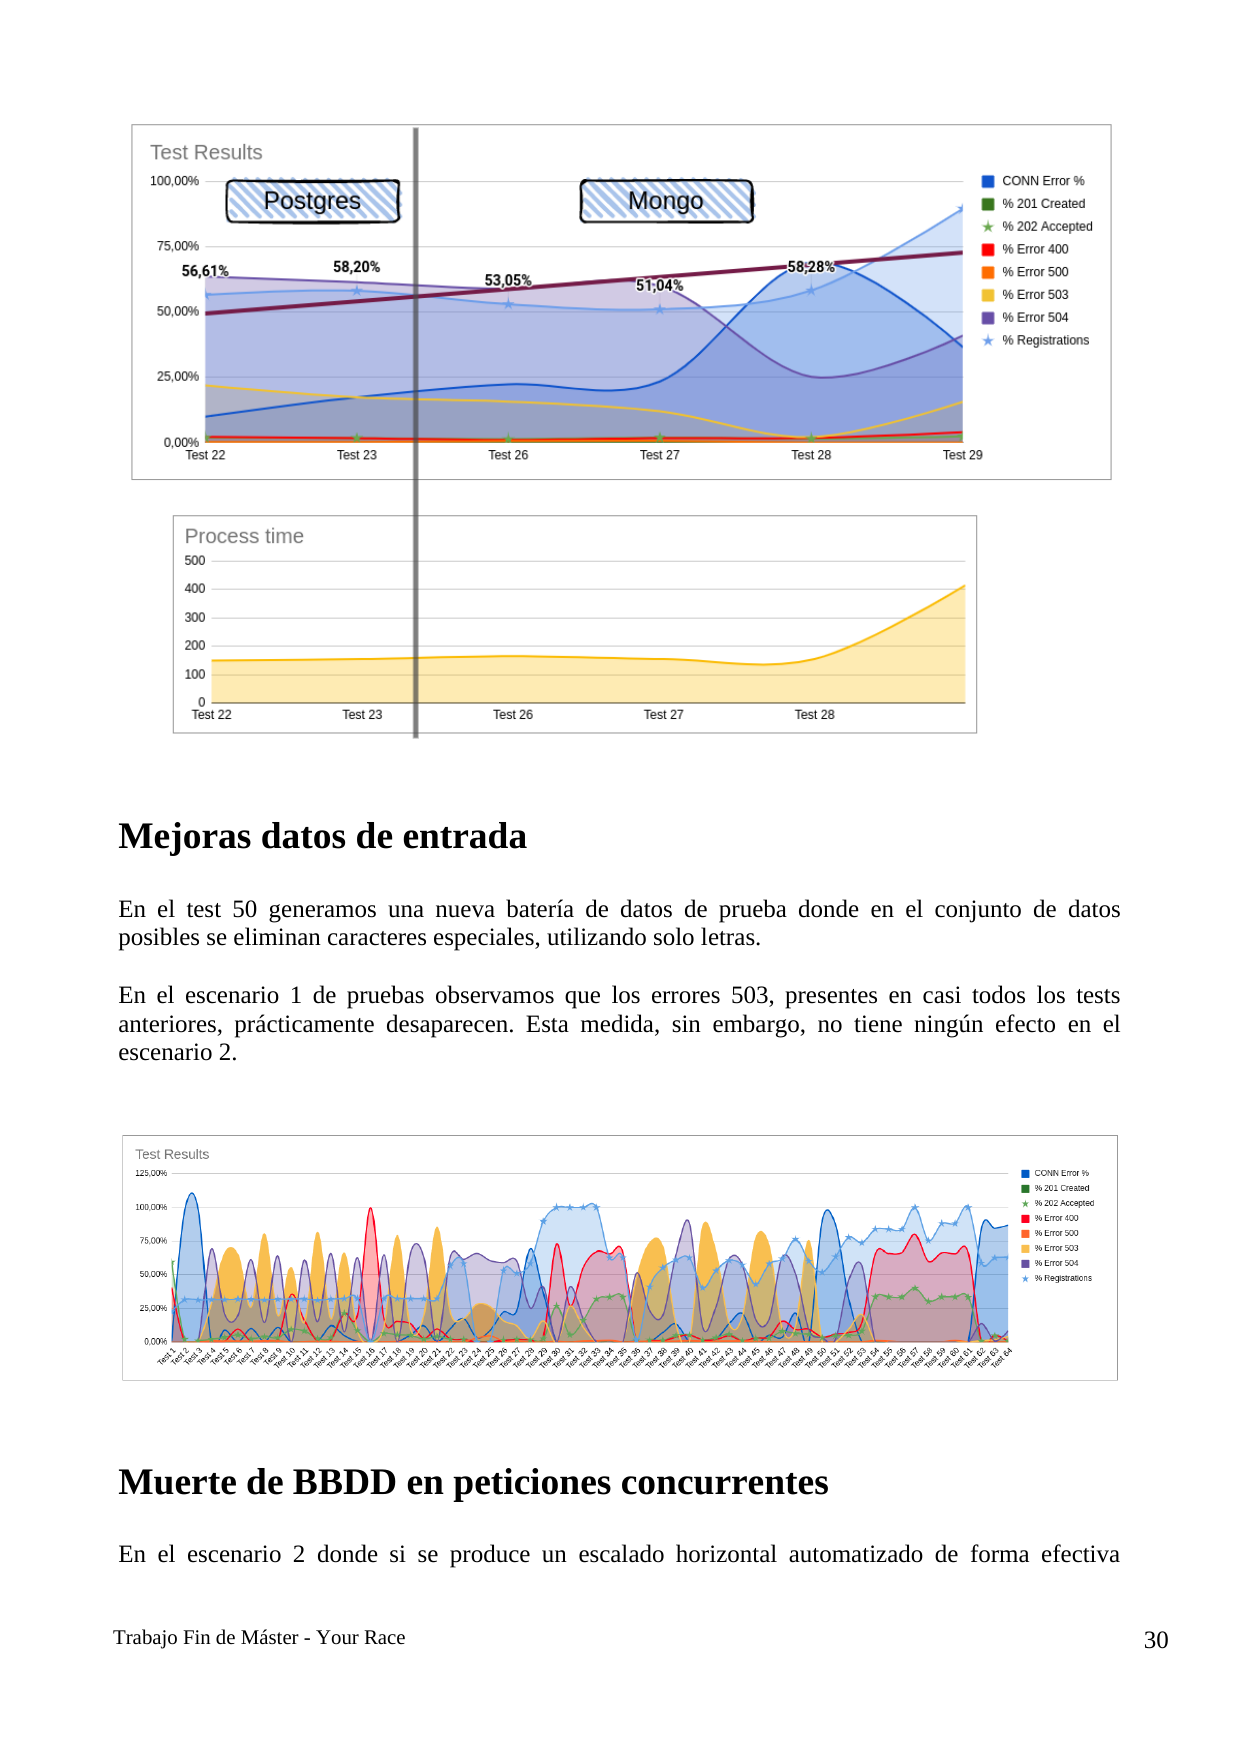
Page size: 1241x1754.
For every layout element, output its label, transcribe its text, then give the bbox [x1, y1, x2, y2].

picture [118, 118, 1123, 748]
picture [118, 1132, 1123, 1385]
subtitle Mejoras datos de entrada [118, 813, 1122, 857]
subtitle Muerte de BBDD en peticiones concurrentes [118, 1459, 1122, 1502]
text En el escenario 2 donde si se produce un escalado horizontal automatizado de forma efectiva [118, 1539, 1122, 1568]
text En el escenario 1 de pruebas observamos que los errores 503, presentes en casi todos los tests anteriores, prácticamente desaparecen. Esta medida, sin embargo, no tiene ningún efecto en el escenario 2. [118, 980, 1122, 1066]
text En el test 50 generamos una nueva batería de datos de prueba donde en el conjunto de datos posibles se eliminan caracteres especiales, utilizando solo letras. [118, 894, 1122, 951]
